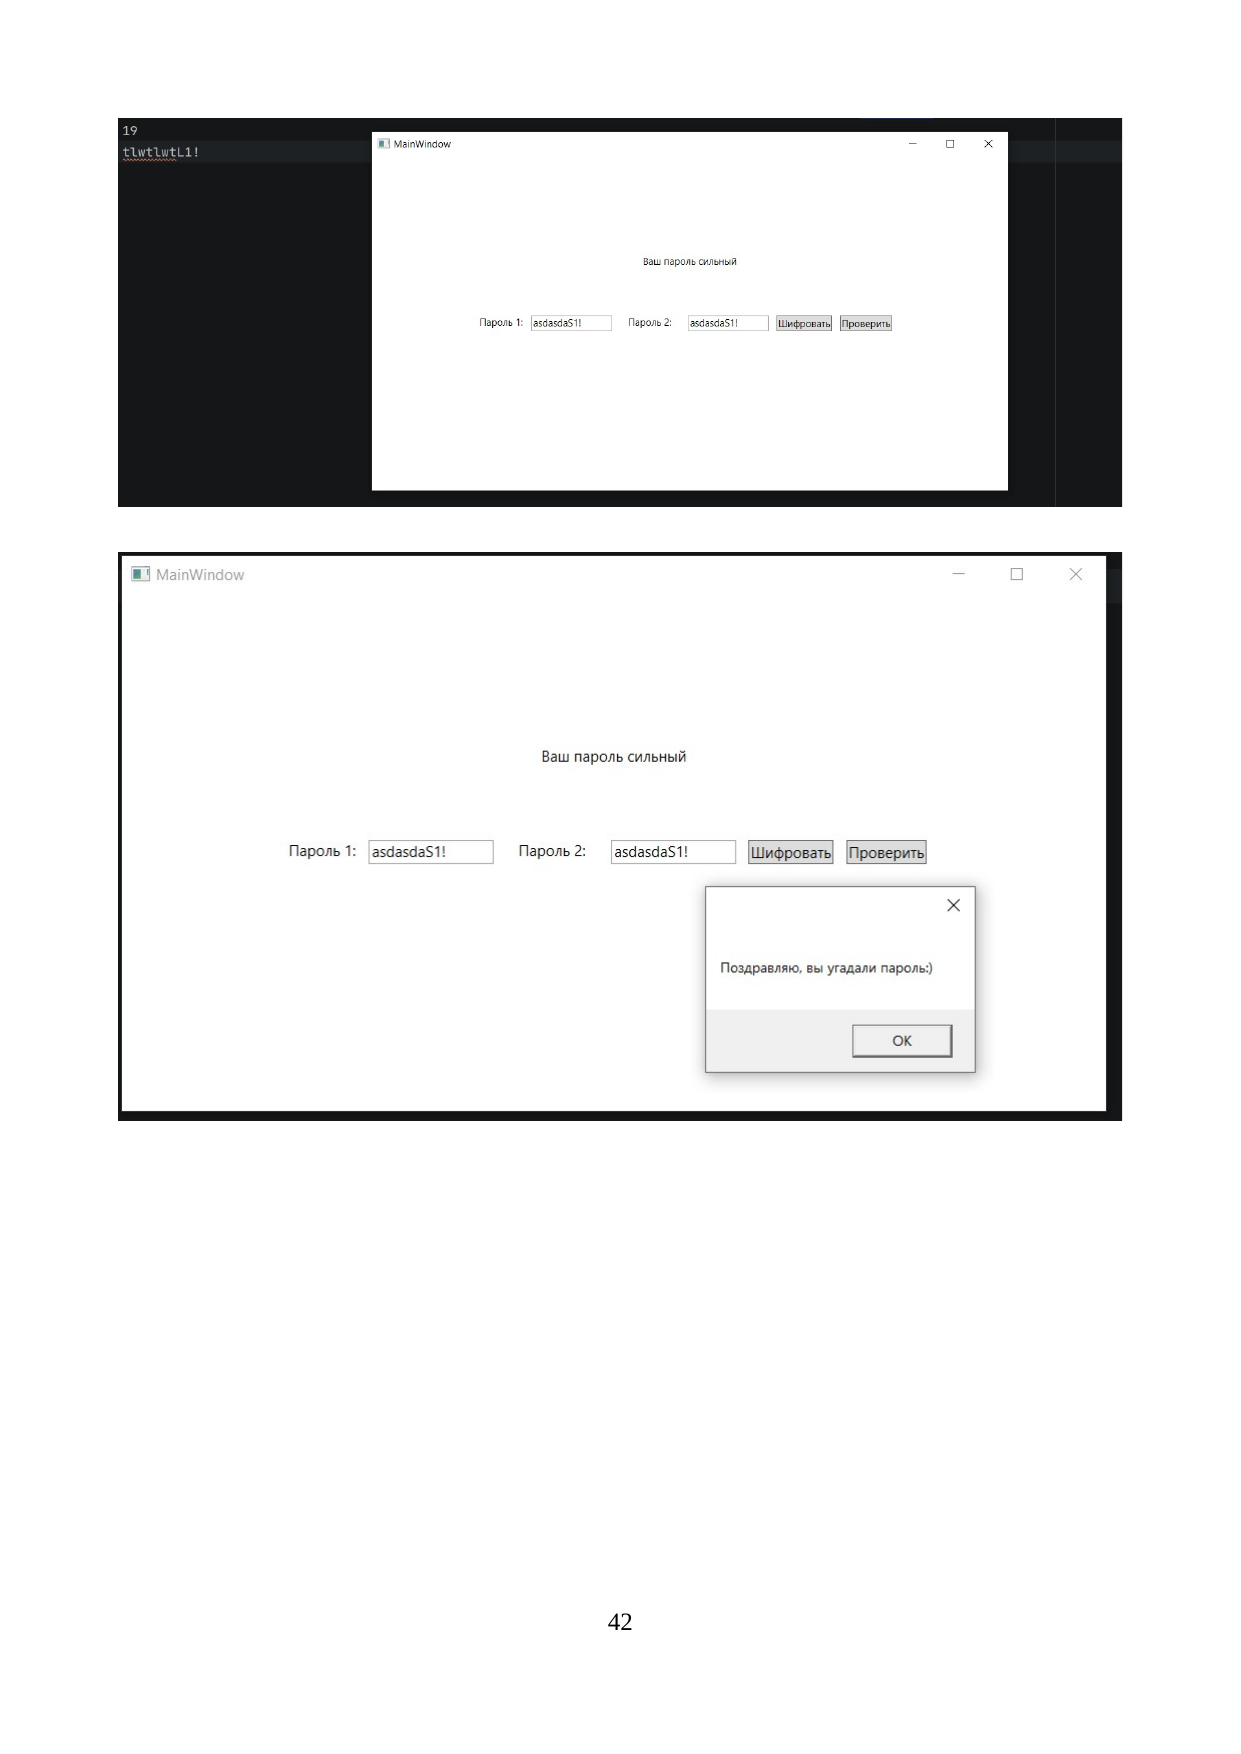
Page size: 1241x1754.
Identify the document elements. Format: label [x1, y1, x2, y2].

picture [118, 118, 1123, 507]
picture [118, 552, 1123, 1121]
